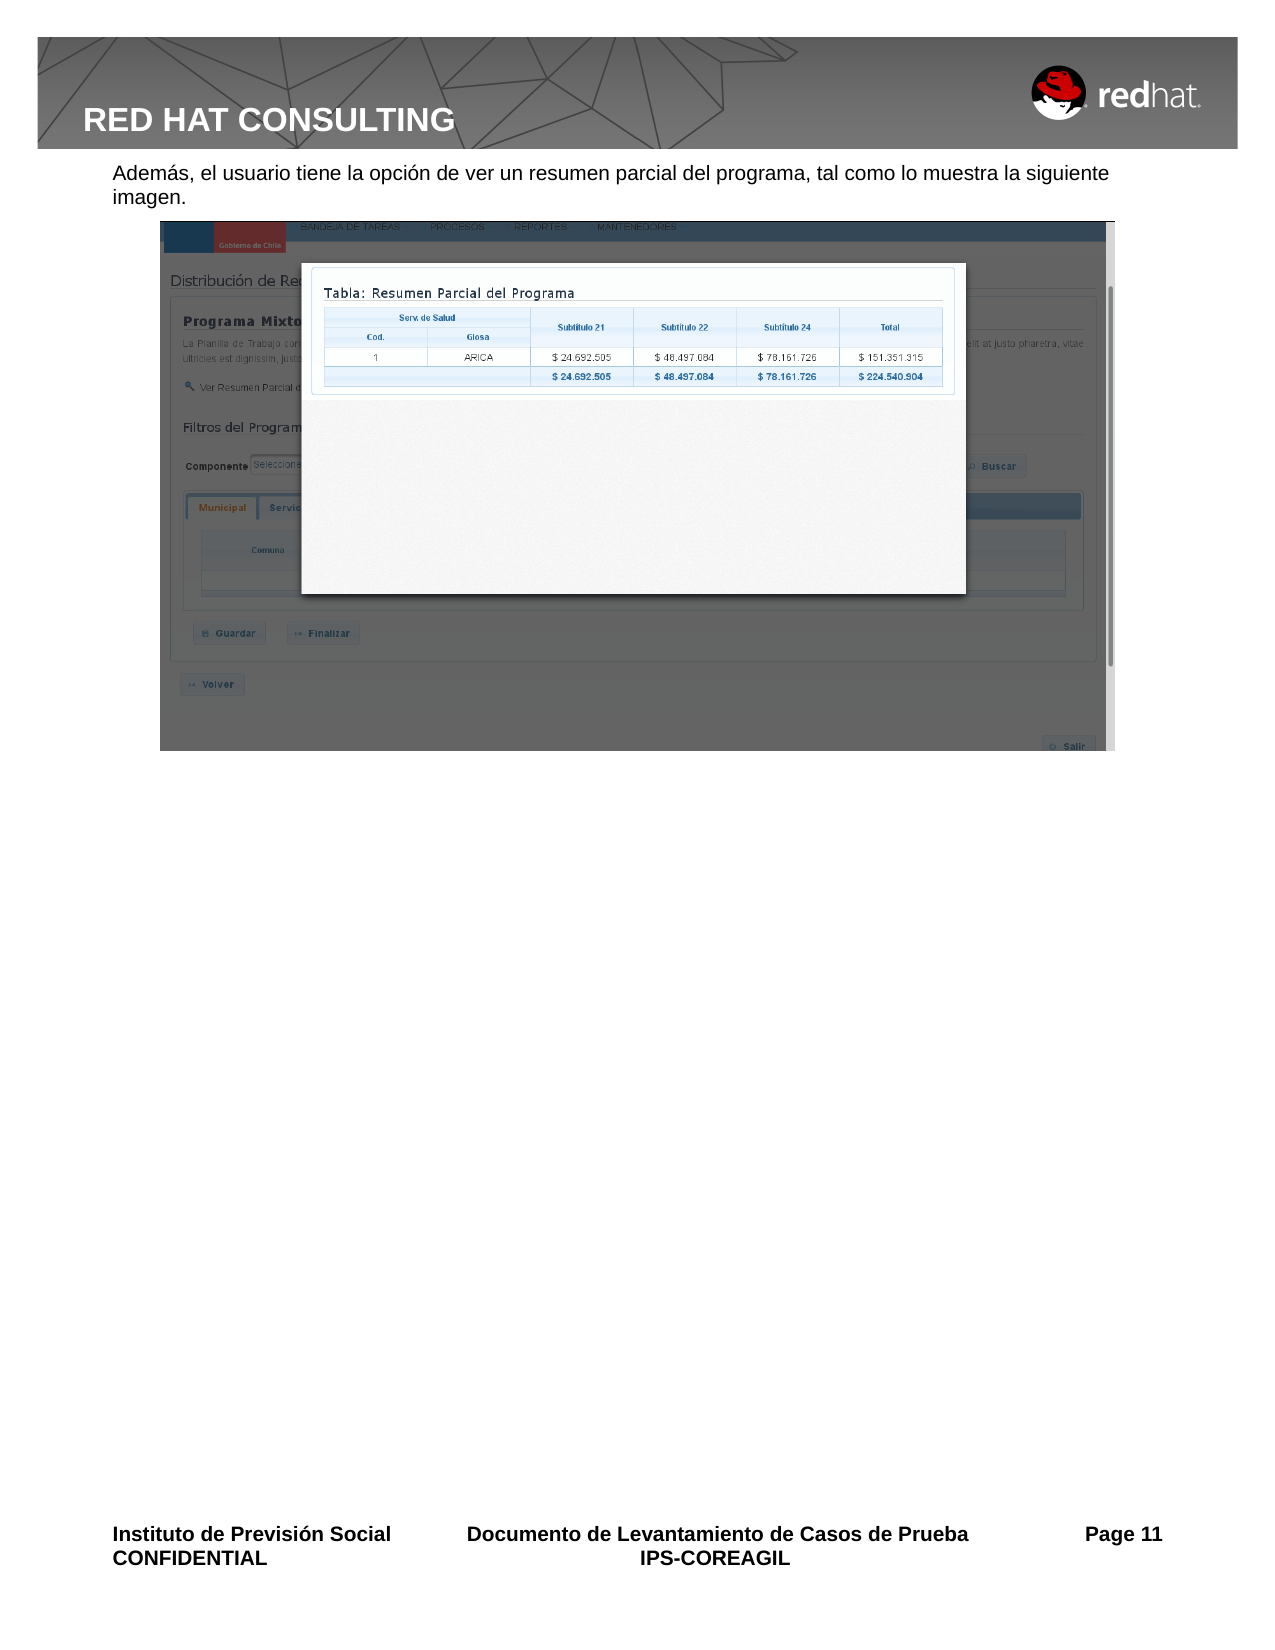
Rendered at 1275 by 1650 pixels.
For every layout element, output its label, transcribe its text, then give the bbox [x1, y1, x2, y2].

picture [37, 37, 1238, 149]
text Además, el usuario tiene la opción de ver un resumen parcial del programa, tal como lo muestra la siguiente imagen. [112, 161, 1162, 209]
picture [160, 221, 1115, 751]
